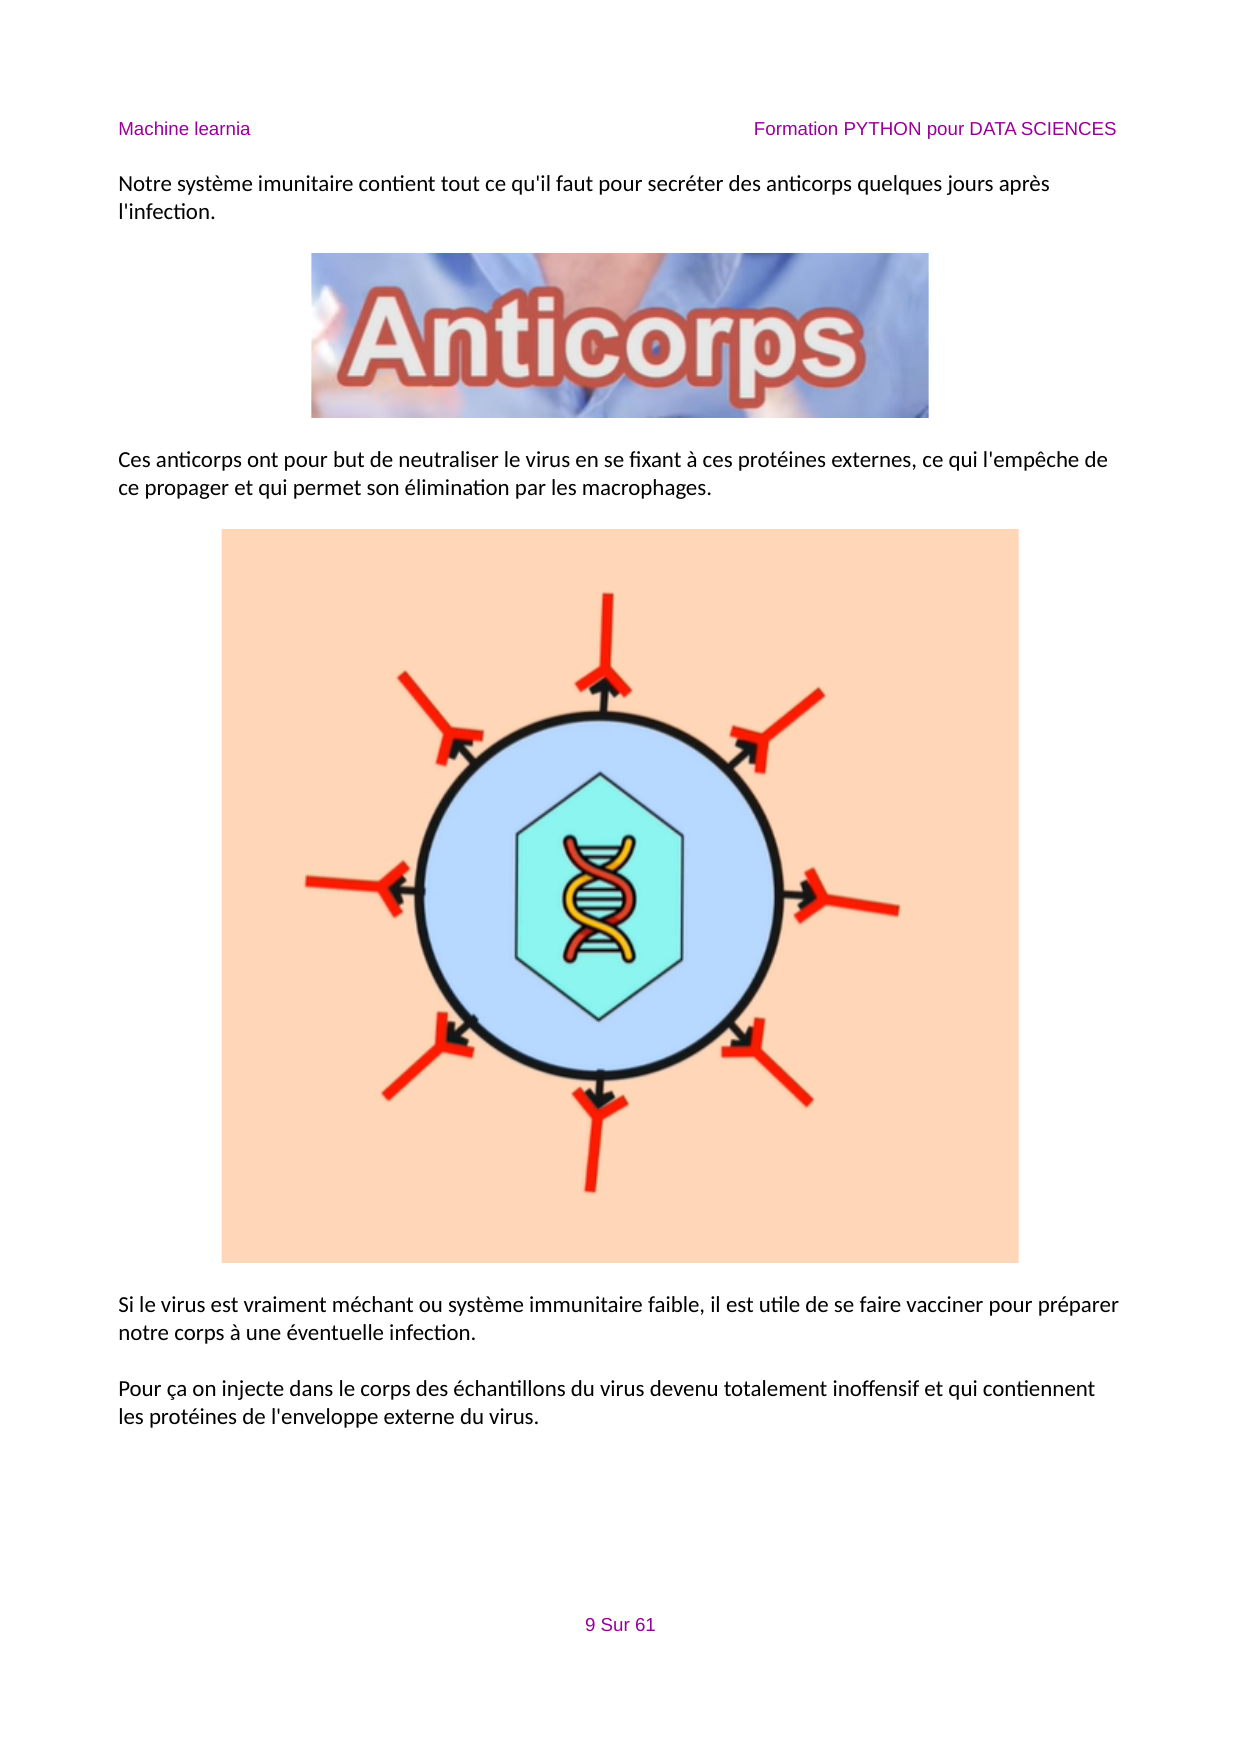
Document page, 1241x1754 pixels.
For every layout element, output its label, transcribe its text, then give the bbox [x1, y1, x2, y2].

picture [221, 529, 1019, 1263]
text Ces anticorps ont pour but de neutraliser le virus en se fixant à ces protéines externes, ce qui l'empêche de ce propager et qui permet son élimination par les macrophages. [118, 445, 1122, 501]
text Si le virus est vraiment méchant ou système immunitaire faible, il est utile de se faire vacciner pour préparer notre corps à une éventuelle infection. [118, 1290, 1122, 1346]
text Pour ça on injecte dans le corps des échantillons du virus devenu totalement inoffensif et qui contiennent les protéines de l'enveloppe externe du virus. [118, 1374, 1122, 1430]
picture [311, 253, 929, 418]
text Notre système imunitaire contient tout ce qu'il faut pour secréter des anticorps quelques jours après l'infection. [118, 169, 1122, 225]
